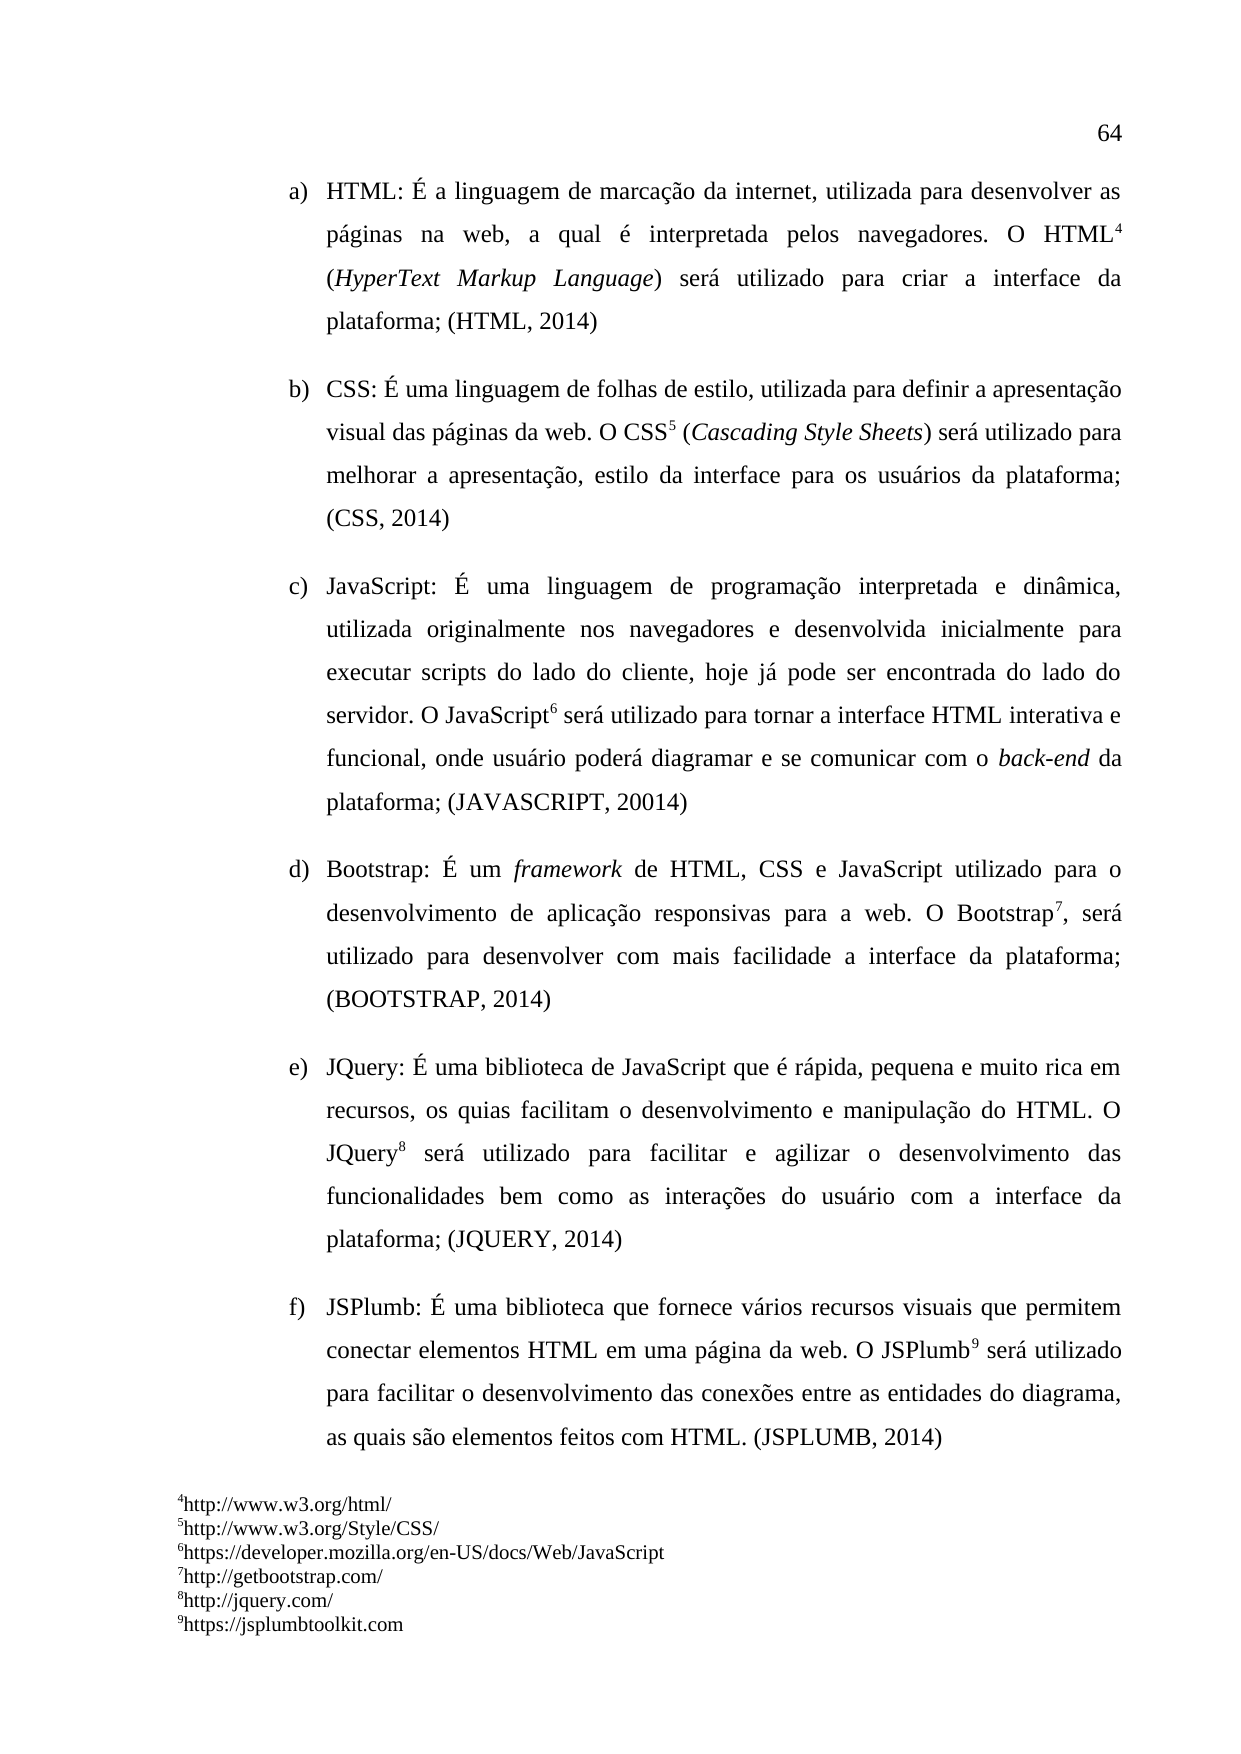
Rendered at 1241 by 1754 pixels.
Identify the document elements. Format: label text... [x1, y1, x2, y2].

list HTML: É a linguagem de marcação da internet, utilizada para desenvolver as páginas na web, a qual é interpretada pelos navegadores. O HTML (HyperText Markup Language) será utilizado para criar a interface da plataforma; (HTML, 2014) [288, 176, 1122, 334]
list https://jsplumbtoolkit.com [177, 1612, 1122, 1636]
list CSS: É uma linguagem de folhas de estilo, utilizada para definir a apresentação visual das páginas da web. O CSS (Cascading Style Sheets) será utilizado para melhorar a apresentação, estilo da interface para os usuários da plataforma; (CSS, 2014) [288, 374, 1122, 532]
list http://jquery.com/ [177, 1588, 1122, 1612]
list Bootstrap: É um framework de HTML, CSS e JavaScript utilizado para o desenvolvimento de aplicação responsivas para a web. O Bootstrap, será utilizado para desenvolver com mais facilidade a interface da plataforma; (BOOTSTRAP, 2014) [288, 854, 1122, 1013]
list JSPlumb: É uma biblioteca que fornece vários recursos visuais que permitem conectar elementos HTML em uma página da web. O JSPlumb será utilizado para facilitar o desenvolvimento das conexões entre as entidades do diagrama, as quais são elementos feitos com HTML. (JSPLUMB, 2014) [288, 1292, 1122, 1450]
list JavaScript: É uma linguagem de programação interpretada e dinâmica, utilizada originalmente nos navegadores e desenvolvida inicialmente para executar scripts do lado do cliente, hoje já pode ser encontrada do lado do servidor. O JavaScript será utilizado para tornar a interface HTML interativa e funcional, onde usuário poderá diagramar e se comunicar com o back-end da plataforma; (JAVASCRIPT, 20014) [288, 571, 1122, 815]
list https://developer.mozilla.org/en-US/docs/Web/JavaScript [177, 1539, 1122, 1564]
list http://getbootstrap.com/ [177, 1564, 1122, 1588]
list http://www.w3.org/Style/CSS/ [177, 1516, 1122, 1539]
list http://www.w3.org/html/ [177, 1491, 1122, 1516]
list JQuery: É uma biblioteca de JavaScript que é rápida, pequena e muito rica em recursos, os quias facilitam o desenvolvimento e manipulação do HTML. O JQuery será utilizado para facilitar e agilizar o desenvolvimento das funcionalidades bem como as interações do usuário com a interface da plataforma; (JQUERY, 2014) [288, 1052, 1122, 1253]
